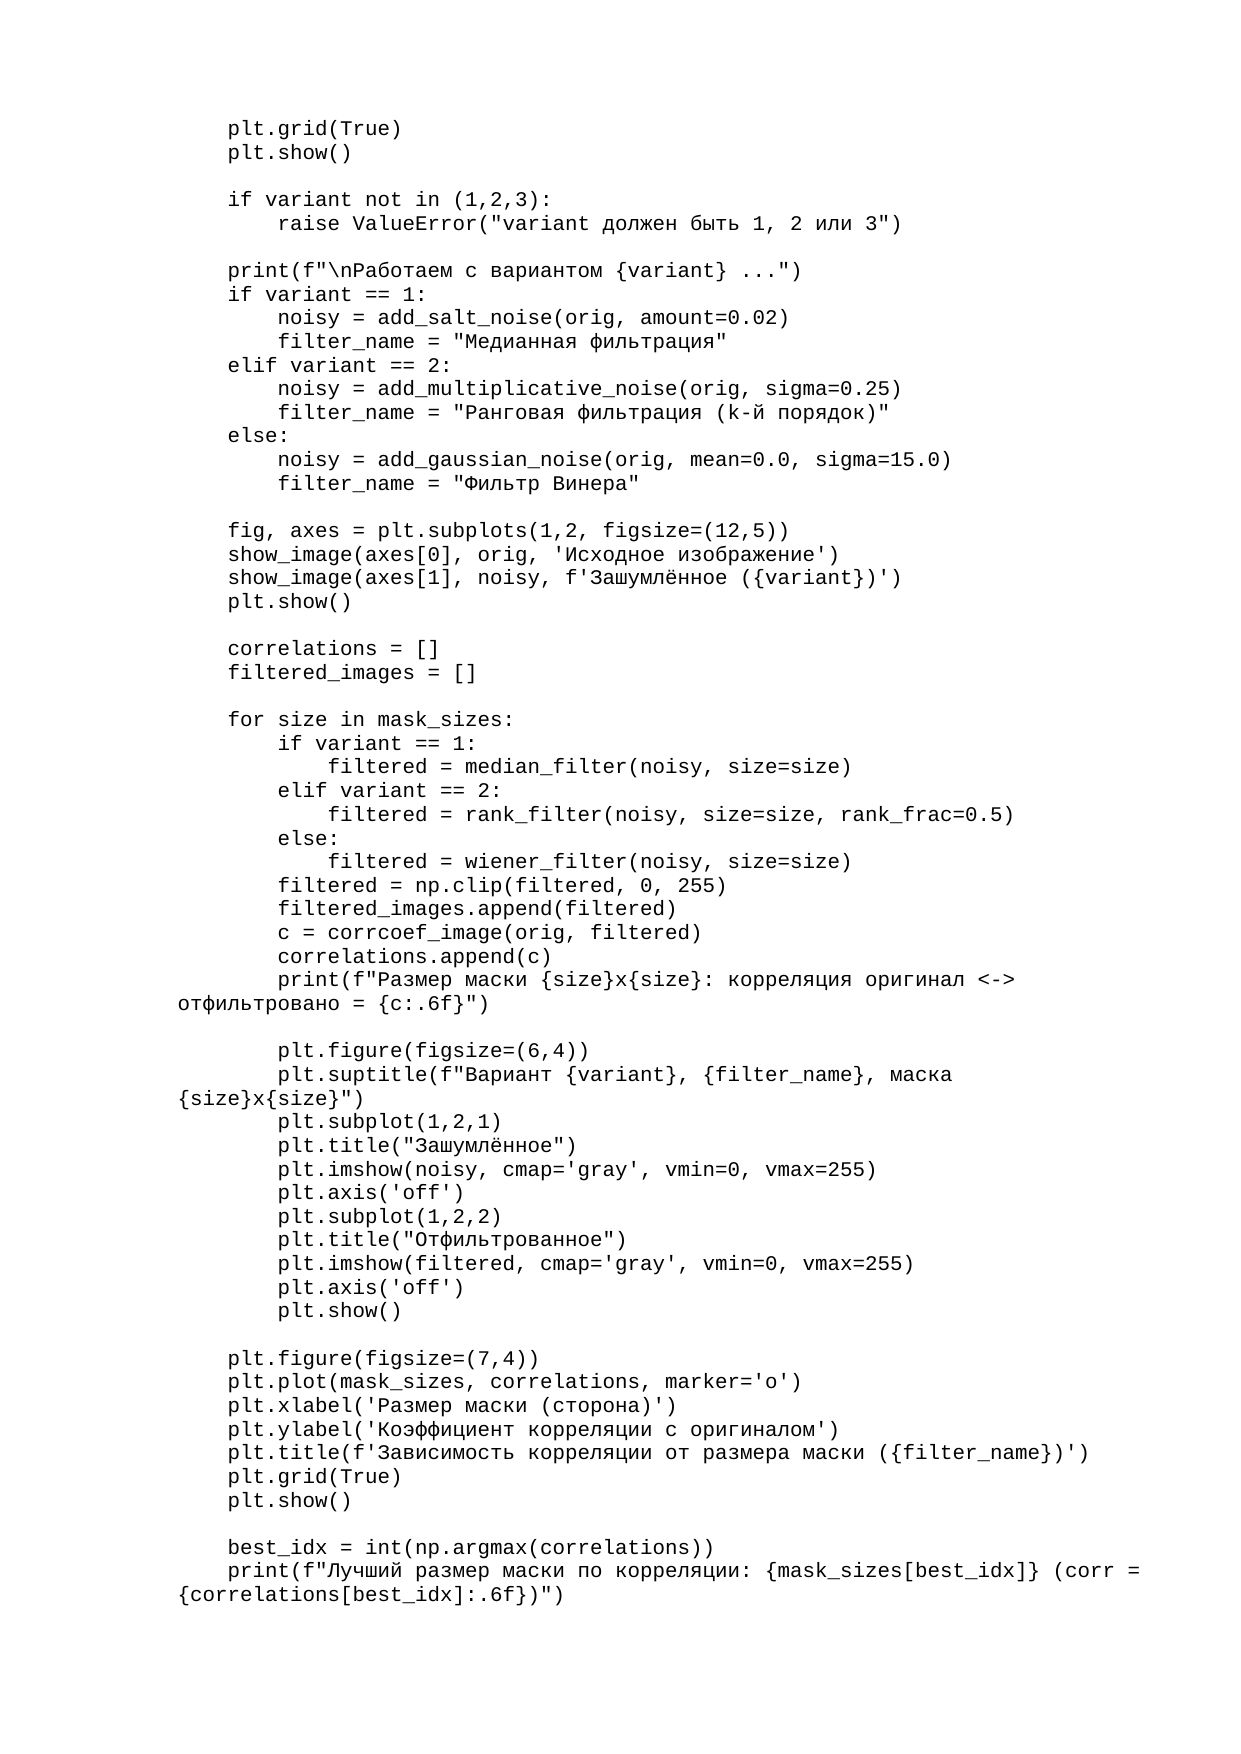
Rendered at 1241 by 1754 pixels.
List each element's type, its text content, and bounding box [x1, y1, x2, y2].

text filtered = median_filter(noisy, size=size) [177, 757, 1152, 780]
text plt.figure(figsize=(7,4)) [177, 1348, 1152, 1371]
text correlations.append(c) [177, 946, 1152, 969]
text plt.grid(True) [177, 118, 1152, 142]
text plt.title("Зашумлённое") [177, 1135, 1152, 1158]
text plt.title(f'Зависимость корреляции от размера маски ({filter_name})') [177, 1442, 1152, 1466]
text plt.show() [177, 591, 1152, 615]
text filter_name = "Фильтр Винера" [177, 473, 1152, 496]
text plt.axis('off') [177, 1182, 1152, 1206]
text print(f"Размер маски {size}x{size}: корреляция оригинал <-> отфильтровано = {c:.6f}") [177, 969, 1152, 1017]
text plt.grid(True) [177, 1466, 1152, 1489]
text c = corrcoef_image(orig, filtered) [177, 922, 1152, 946]
text raise ValueError("variant должен быть 1, 2 или 3") [177, 213, 1152, 236]
text if variant == 1: [177, 284, 1152, 307]
text filtered = np.clip(filtered, 0, 255) [177, 875, 1152, 898]
text filter_name = "Ранговая фильтрация (k-й порядок)" [177, 402, 1152, 426]
text plt.xlabel('Размер маски (сторона)') [177, 1395, 1152, 1419]
text else: [177, 426, 1152, 449]
text filtered = wiener_filter(noisy, size=size) [177, 851, 1152, 875]
text noisy = add_multiplicative_noise(orig, sigma=0.25) [177, 378, 1152, 402]
text print(f"Лучший размер маски по корреляции: {mask_sizes[best_idx]} (corr = {correlations[best_idx]:.6f})") [177, 1561, 1152, 1608]
text filtered = rank_filter(noisy, size=size, rank_frac=0.5) [177, 804, 1152, 827]
text plt.show() [177, 1489, 1152, 1513]
text for size in mask_sizes: [177, 709, 1152, 733]
text plt.axis('off') [177, 1277, 1152, 1300]
text plt.ylabel('Коэффициент корреляции с оригиналом') [177, 1419, 1152, 1442]
text plt.show() [177, 142, 1152, 165]
text fig, axes = plt.subplots(1,2, figsize=(12,5)) [177, 520, 1152, 544]
text correlations = [] [177, 638, 1152, 662]
text show_image(axes[0], orig, 'Иcходное изображение') [177, 544, 1152, 567]
text plt.subplot(1,2,2) [177, 1206, 1152, 1229]
text noisy = add_gaussian_noise(orig, mean=0.0, sigma=15.0) [177, 449, 1152, 473]
text filtered_images.append(filtered) [177, 898, 1152, 922]
text if variant == 1: [177, 733, 1152, 757]
text show_image(axes[1], noisy, f'Зашумлённое ({variant})') [177, 567, 1152, 591]
text plt.imshow(noisy, cmap='gray', vmin=0, vmax=255) [177, 1158, 1152, 1182]
text elif variant == 2: [177, 354, 1152, 378]
text best_idx = int(np.argmax(correlations)) [177, 1537, 1152, 1561]
text plt.subplot(1,2,1) [177, 1111, 1152, 1135]
text elif variant == 2: [177, 780, 1152, 804]
text else: [177, 827, 1152, 851]
text noisy = add_salt_noise(orig, amount=0.02) [177, 307, 1152, 331]
text plt.plot(mask_sizes, correlations, marker='o') [177, 1371, 1152, 1395]
text plt.suptitle(f"Вариант {variant}, {filter_name}, маска {size}x{size}") [177, 1064, 1152, 1111]
text plt.imshow(filtered, cmap='gray', vmin=0, vmax=255) [177, 1253, 1152, 1277]
text filtered_images = [] [177, 662, 1152, 686]
text filter_name = "Медианная фильтрация" [177, 331, 1152, 354]
text if variant not in (1,2,3): [177, 189, 1152, 213]
text print(f"\nРаботаем с вариантом {variant} ...") [177, 260, 1152, 284]
text plt.show() [177, 1300, 1152, 1324]
text plt.title("Отфильтрованное") [177, 1229, 1152, 1253]
text plt.figure(figsize=(6,4)) [177, 1040, 1152, 1064]
